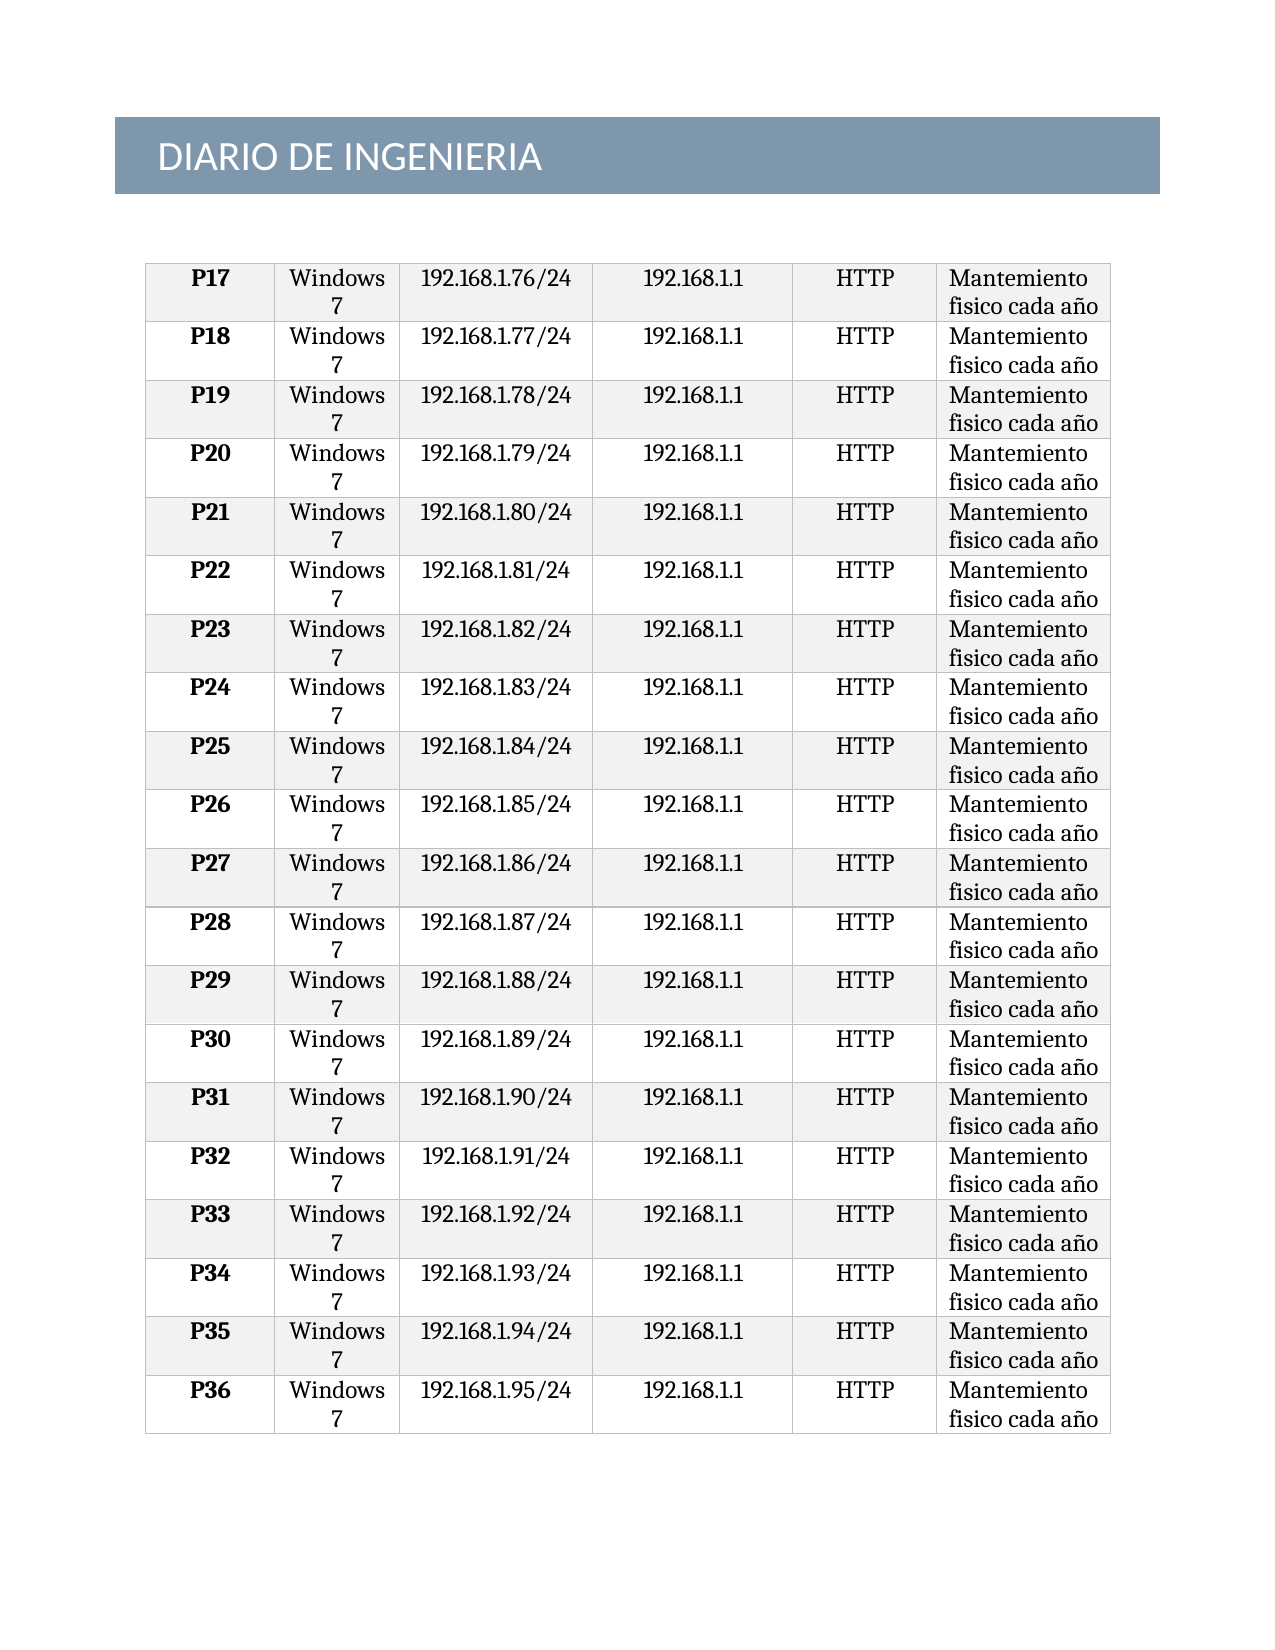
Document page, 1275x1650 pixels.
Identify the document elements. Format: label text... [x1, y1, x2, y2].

table_cell P23 [146, 615, 274, 672]
table_cell Windows 7 [275, 1376, 399, 1433]
table_cell HTTP [793, 498, 936, 555]
table_cell Mantemiento fisico cada año [937, 498, 1110, 555]
table_cell Windows 7 [275, 1083, 399, 1141]
table_cell Windows 7 [275, 849, 399, 906]
table_cell Windows 7 [275, 1200, 399, 1258]
table_cell Mantemiento fisico cada año [937, 966, 1110, 1023]
table_cell 192.168.1.79/24 [400, 439, 592, 497]
table_cell Mantemiento fisico cada año [937, 790, 1110, 848]
table_cell P33 [146, 1200, 274, 1258]
table_cell Windows 7 [275, 1025, 399, 1082]
table_cell Mantemiento fisico cada año [937, 1317, 1110, 1375]
table_cell 192.168.1.87/24 [400, 908, 592, 965]
table_cell Windows 7 [275, 381, 399, 438]
table_cell Mantemiento fisico cada año [937, 1025, 1110, 1082]
table_cell Mantemiento fisico cada año [937, 849, 1110, 906]
table_cell HTTP [793, 1142, 936, 1199]
table_cell Mantemiento fisico cada año [937, 1083, 1110, 1141]
table_cell 192.168.1.1 [593, 1259, 792, 1316]
table_cell HTTP [793, 264, 936, 321]
table_cell HTTP [793, 790, 936, 848]
table_cell 192.168.1.1 [593, 556, 792, 614]
table_cell HTTP [793, 732, 936, 789]
table_cell P25 [146, 732, 274, 789]
table_cell 192.168.1.82/24 [400, 615, 592, 672]
table_cell HTTP [793, 1376, 936, 1433]
table_cell 192.168.1.1 [593, 908, 792, 965]
table_cell 192.168.1.95/24 [400, 1376, 592, 1433]
table_cell Mantemiento fisico cada año [937, 1142, 1110, 1199]
table_cell 192.168.1.1 [593, 498, 792, 555]
table_cell Windows 7 [275, 1142, 399, 1199]
table_cell Mantemiento fisico cada año [937, 1259, 1110, 1316]
table_cell 192.168.1.80/24 [400, 498, 592, 555]
table_cell HTTP [793, 1025, 936, 1082]
table_cell 192.168.1.91/24 [400, 1142, 592, 1199]
table_cell HTTP [793, 1317, 936, 1375]
table_cell Windows 7 [275, 264, 399, 321]
table_cell 192.168.1.94/24 [400, 1317, 592, 1375]
table_cell P35 [146, 1317, 274, 1375]
table_cell Windows 7 [275, 439, 399, 497]
table_cell Mantemiento fisico cada año [937, 673, 1110, 731]
table_cell 192.168.1.1 [593, 1025, 792, 1082]
table_cell 192.168.1.1 [593, 1376, 792, 1433]
table_cell 192.168.1.1 [593, 322, 792, 379]
table_cell 192.168.1.85/24 [400, 790, 592, 848]
table_cell 192.168.1.86/24 [400, 849, 592, 906]
table_cell Windows 7 [275, 673, 399, 731]
table_cell 192.168.1.1 [593, 1317, 792, 1375]
table_cell 192.168.1.1 [593, 264, 792, 321]
table_cell Mantemiento fisico cada año [937, 615, 1110, 672]
table_cell HTTP [793, 1200, 936, 1258]
table_cell HTTP [793, 322, 936, 379]
table_cell Mantemiento fisico cada año [937, 1200, 1110, 1258]
table_cell 192.168.1.1 [593, 732, 792, 789]
table_cell HTTP [793, 966, 936, 1023]
table_cell HTTP [793, 439, 936, 497]
table_cell HTTP [793, 1259, 936, 1316]
table_cell 192.168.1.77/24 [400, 322, 592, 379]
table_cell HTTP [793, 381, 936, 438]
table_cell Mantemiento fisico cada año [937, 732, 1110, 789]
table_cell HTTP [793, 615, 936, 672]
table_cell Windows 7 [275, 966, 399, 1023]
table_cell Windows 7 [275, 732, 399, 789]
table_cell 192.168.1.81/24 [400, 556, 592, 614]
table_cell 192.168.1.84/24 [400, 732, 592, 789]
table_cell 192.168.1.1 [593, 1142, 792, 1199]
table_cell 192.168.1.1 [593, 439, 792, 497]
table_cell Mantemiento fisico cada año [937, 1376, 1110, 1433]
table_cell 192.168.1.1 [593, 1200, 792, 1258]
table_cell HTTP [793, 1083, 936, 1141]
table_cell P20 [146, 439, 274, 497]
table_cell P27 [146, 849, 274, 906]
table_cell 192.168.1.90/24 [400, 1083, 592, 1141]
table_cell 192.168.1.1 [593, 381, 792, 438]
table_cell Windows 7 [275, 908, 399, 965]
table_cell P32 [146, 1142, 274, 1199]
table_cell Mantemiento fisico cada año [937, 322, 1110, 379]
table_cell HTTP [793, 908, 936, 965]
table_cell P30 [146, 1025, 274, 1082]
table_cell 192.168.1.1 [593, 615, 792, 672]
table_cell 192.168.1.1 [593, 790, 792, 848]
table_cell 192.168.1.93/24 [400, 1259, 592, 1316]
table_cell Windows 7 [275, 790, 399, 848]
table_cell Mantemiento fisico cada año [937, 381, 1110, 438]
table_cell Mantemiento fisico cada año [937, 439, 1110, 497]
table_cell Windows 7 [275, 1317, 399, 1375]
table_cell P29 [146, 966, 274, 1023]
table_cell Mantemiento fisico cada año [937, 556, 1110, 614]
table_cell 192.168.1.92/24 [400, 1200, 592, 1258]
table_cell Windows 7 [275, 498, 399, 555]
table_cell HTTP [793, 673, 936, 731]
table_cell Mantemiento fisico cada año [937, 264, 1110, 321]
table_cell P24 [146, 673, 274, 731]
table_cell Windows 7 [275, 322, 399, 379]
table_cell Windows 7 [275, 1259, 399, 1316]
table_cell Windows 7 [275, 556, 399, 614]
table_cell P31 [146, 1083, 274, 1141]
table_cell 192.168.1.88/24 [400, 966, 592, 1023]
table_cell 192.168.1.1 [593, 849, 792, 906]
table_cell P17 [146, 264, 274, 321]
table_cell 192.168.1.1 [593, 1083, 792, 1141]
table_cell HTTP [793, 849, 936, 906]
table_cell P18 [146, 322, 274, 379]
table_cell 192.168.1.83/24 [400, 673, 592, 731]
table_cell P26 [146, 790, 274, 848]
table_cell P28 [146, 908, 274, 965]
table_cell HTTP [793, 556, 936, 614]
table_cell Windows 7 [275, 615, 399, 672]
table_cell P19 [146, 381, 274, 438]
table_cell P22 [146, 556, 274, 614]
table_cell Mantemiento fisico cada año [937, 908, 1110, 965]
table_cell 192.168.1.89/24 [400, 1025, 592, 1082]
table_cell 192.168.1.76/24 [400, 264, 592, 321]
table_cell P36 [146, 1376, 274, 1433]
table_cell P21 [146, 498, 274, 555]
table_cell P34 [146, 1259, 274, 1316]
table_cell 192.168.1.1 [593, 966, 792, 1023]
table_cell 192.168.1.78/24 [400, 381, 592, 438]
table_cell 192.168.1.1 [593, 673, 792, 731]
